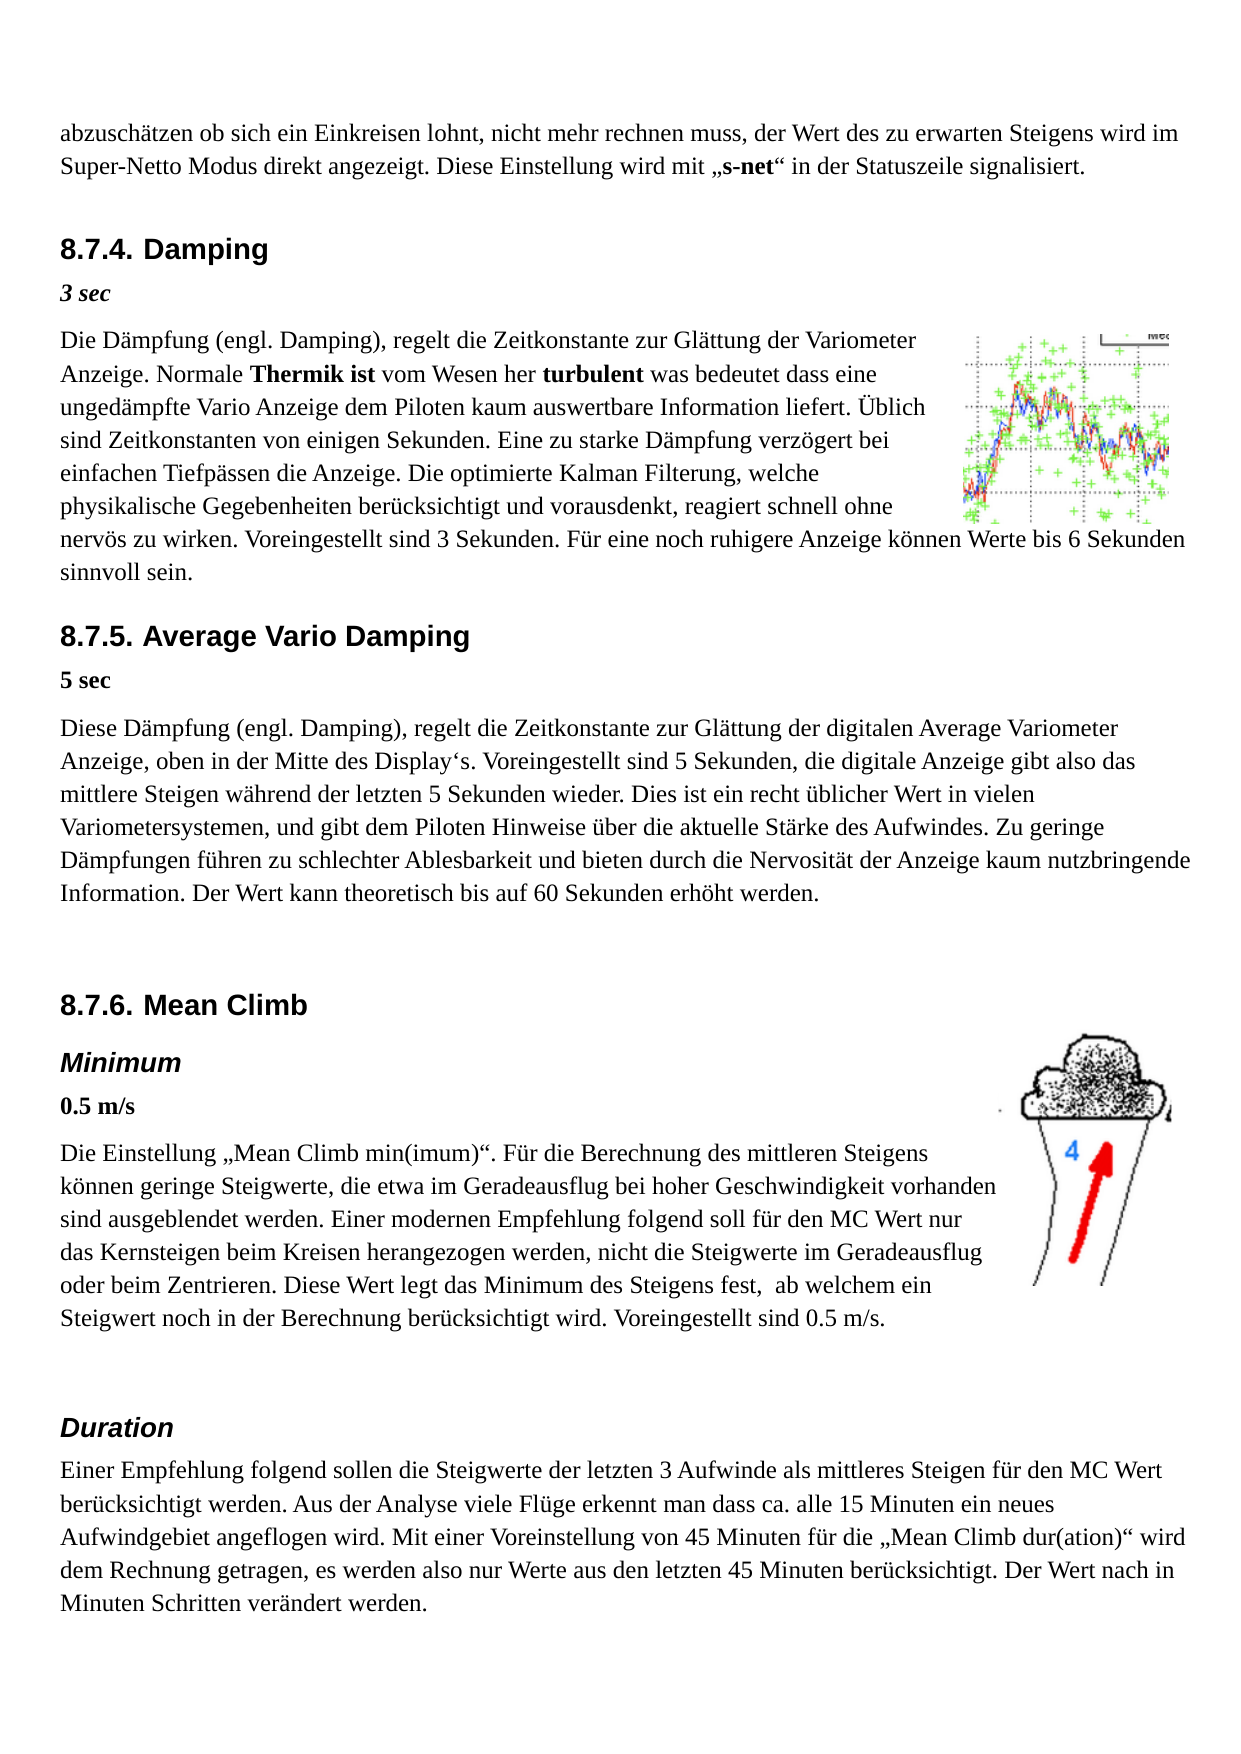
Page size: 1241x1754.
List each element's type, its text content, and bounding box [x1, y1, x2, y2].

text Die Dämpfung (engl. Damping), regelt die Zeitkonstante zur Glättung der Variometer Anzeige. Normale Thermik ist vom Wesen her turbulent was bedeutet dass eine ungedämpfte Vario Anzeige dem Piloten kaum auswertbare Information liefert. Üblich sind Zeitkonstanten von einigen Sekunden. Eine zu starke Dämpfung verzögert bei einfachen Tiefpässen die Anzeige. Die optimierte Kalman Filterung, welche physikalische Gegebenheiten berücksichtigt und vorausdenkt, reagiert schnell ohne nervös zu wirken. Voreingestellt sind 3 Sekunden. Für eine noch ruhigere Anzeige können Werte bis 6 Sekunden sinnvoll sein. [60, 326, 1207, 586]
picture [963, 334, 1169, 524]
subtitle Mean Climb [60, 988, 1207, 1021]
text 3 sec [60, 278, 1207, 307]
text [1172, 1091, 1207, 1119]
text Die Einstellung „Mean Climb min(imum)“. Für die Berechnung des mittleren Steigens können geringe Steigwerte, die etwa im Geradeausflug bei hoher Geschwindigkeit vorhanden sind ausgeblendet werden. Einer modernen Empfehlung folgend soll für den MC Wert nur das Kernsteigen beim Kreisen herangezogen werden, nicht die Steigwerte im Geradeausflug oder beim Zentrieren. Diese Wert legt das Minimum des Steigens fest, ab welchem ein Steigwert noch in der Berechnung berücksichtigt wird. Voreingestellt sind 0.5 m/s. [60, 1138, 1207, 1332]
subtitle [1172, 1046, 1207, 1078]
subtitle Damping [60, 232, 1207, 266]
text 0.5 m/s [60, 1091, 997, 1119]
subtitle Average Vario Damping [60, 619, 1207, 653]
subtitle Minimum [60, 1046, 997, 1078]
text Diese Dämpfung (engl. Damping), regelt die Zeitkonstante zur Glättung der digitalen Average Variometer Anzeige, oben in der Mitte des Display‘s. Voreingestellt sind 5 Sekunden, die digitale Anzeige gibt also das mittlere Steigen während der letzten 5 Sekunden wieder. Dies ist ein recht üblicher Wert in vielen Variometersystemen, und gibt dem Piloten Hinweise über die aktuelle Stärke des Aufwindes. Zu geringe Dämpfungen führen zu schlechter Ablesbarkeit und bieten durch die Nervosität der Anzeige kaum nutzbringende Information. Der Wert kann theoretisch bis auf 60 Sekunden erhöht werden. [60, 713, 1207, 907]
picture [997, 1028, 1172, 1286]
text 5 sec [60, 665, 1207, 694]
text abzuschätzen ob sich ein Einkreisen lohnt, nicht mehr rechnen muss, der Wert des zu erwarten Steigens wird im Super-Netto Modus direkt angezeigt. Diese Einstellung wird mit „s-net“ in der Statuszeile signalisiert. [60, 118, 1207, 180]
text Einer Empfehlung folgend sollen die Steigwerte der letzten 3 Aufwinde als mittleres Steigen für den MC Wert berücksichtigt werden. Aus der Analyse viele Flüge erkennt man dass ca. alle 15 Minuten ein neues Aufwindgebiet angeflogen wird. Mit einer Voreinstellung von 45 Minuten für die „Mean Climb dur(ation)“ wird dem Rechnung getragen, es werden also nur Werte aus den letzten 45 Minuten berücksichtigt. Der Wert nach in Minuten Schritten verändert werden. [60, 1456, 1207, 1616]
subtitle Duration [60, 1411, 1207, 1443]
